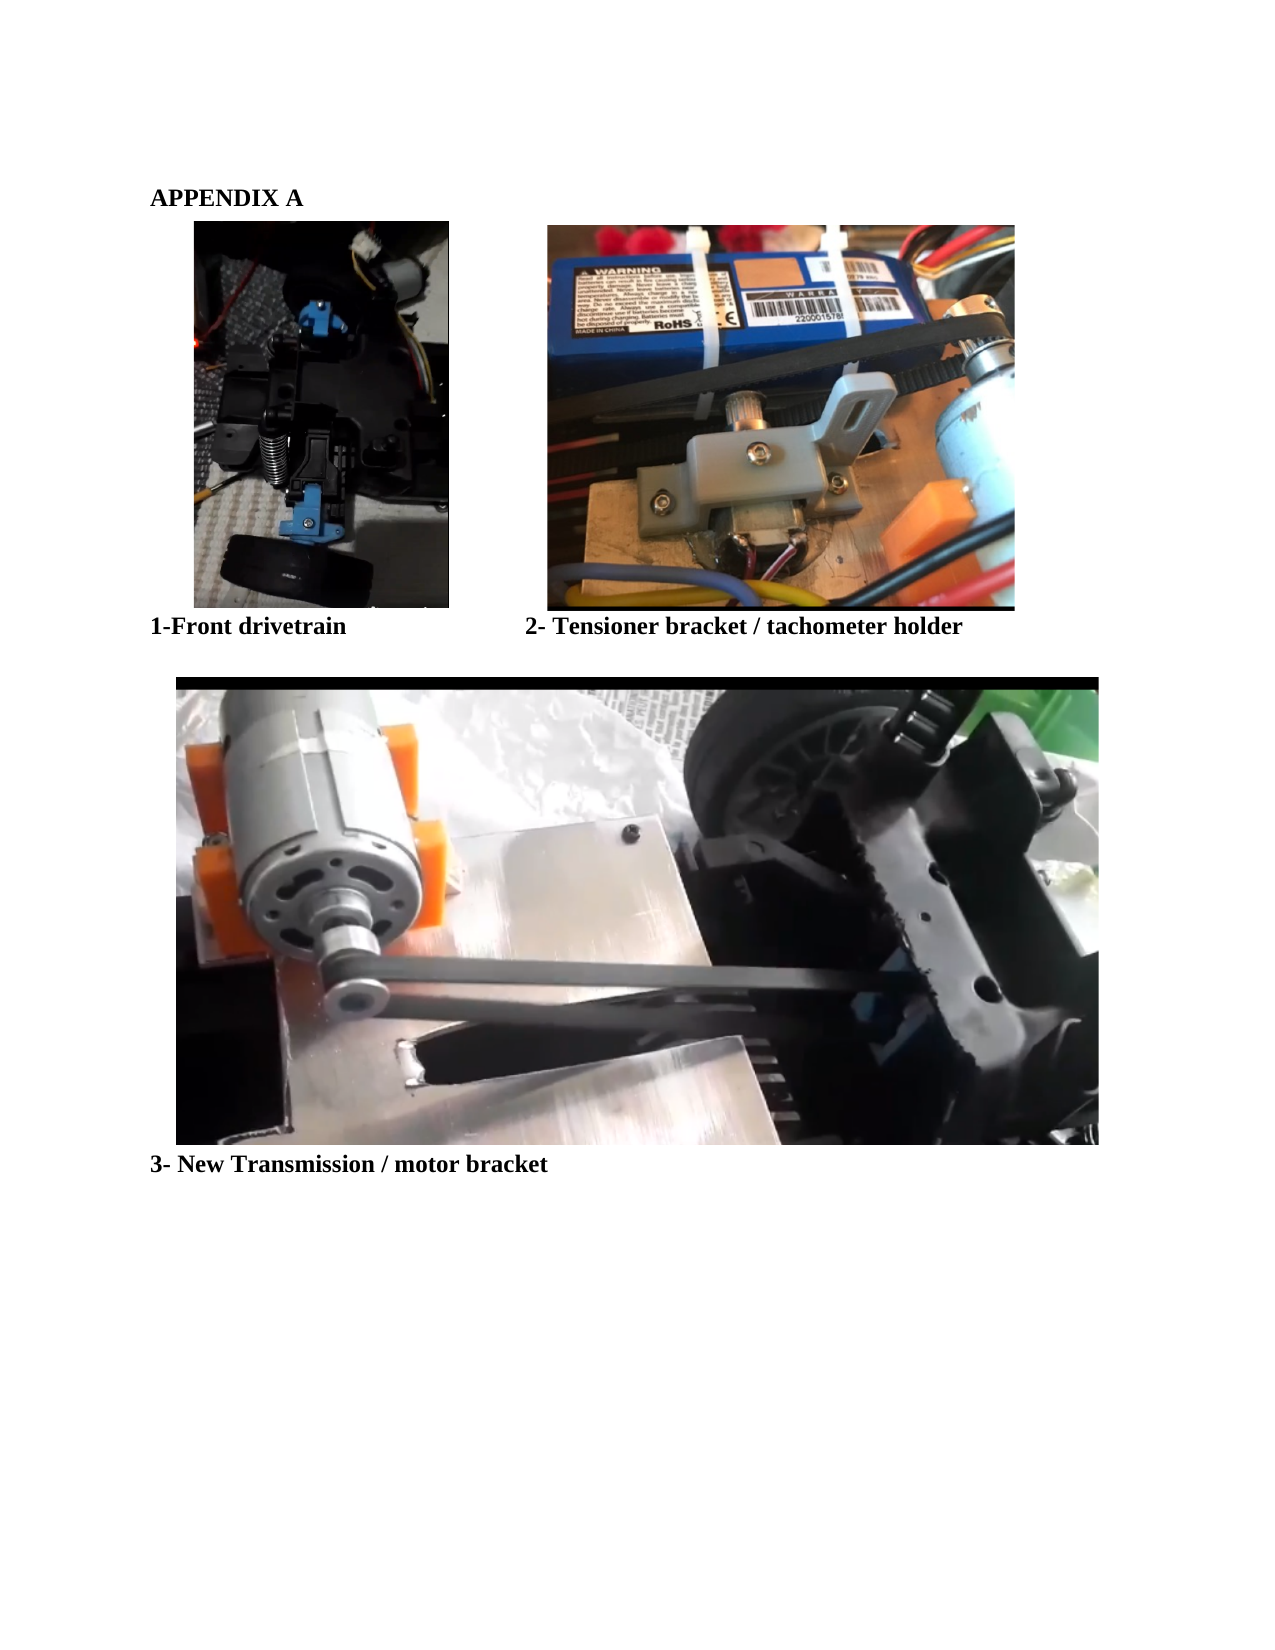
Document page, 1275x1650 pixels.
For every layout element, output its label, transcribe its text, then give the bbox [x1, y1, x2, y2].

text APPENDIX A [150, 183, 1125, 212]
text 1-Front drivetrain 2- Tensioner bracket / tachometer holder [150, 216, 1125, 640]
text 3- New Transmission / motor bracket [150, 677, 1125, 1177]
